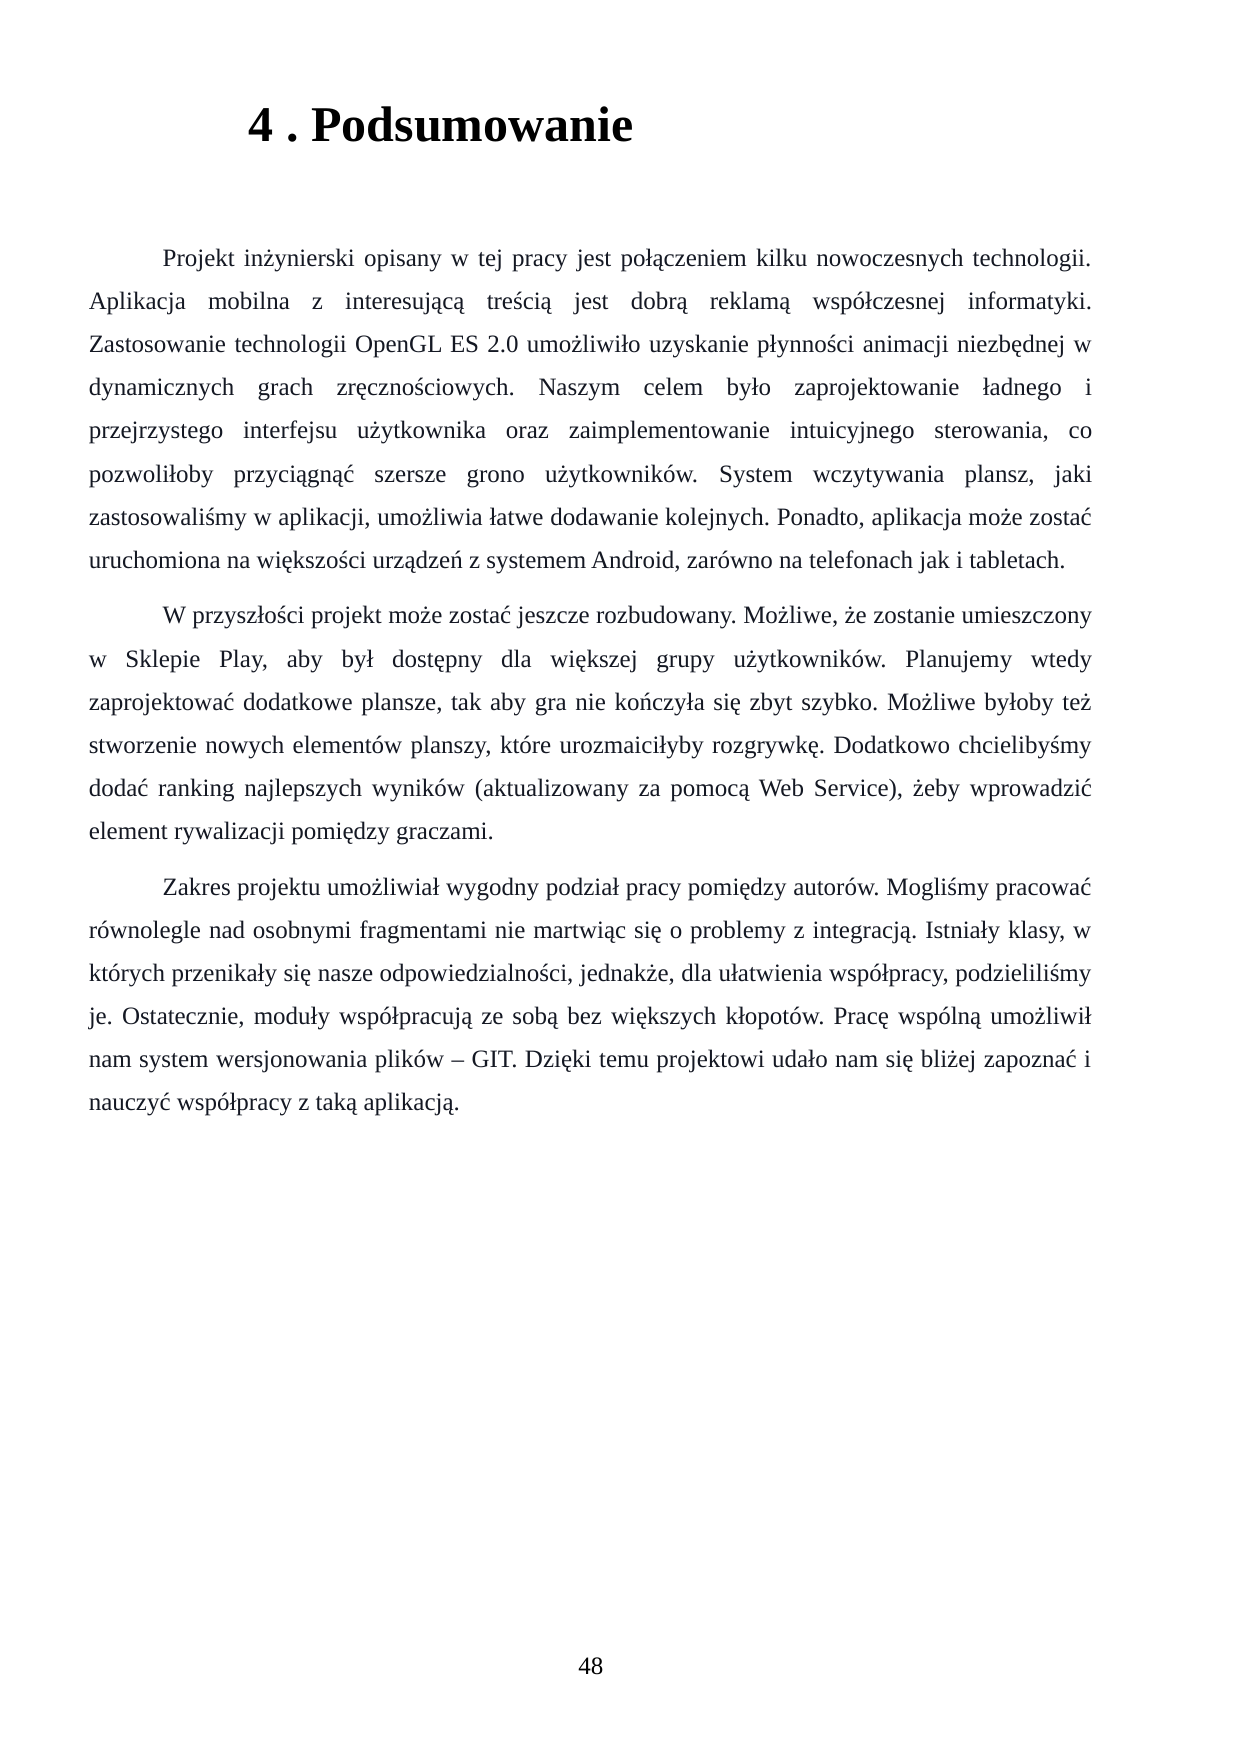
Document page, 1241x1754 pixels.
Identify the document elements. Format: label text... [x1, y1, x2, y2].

text Zakres projektu umożliwiał wygodny podział pracy pomiędzy autorów. Mogliśmy pracować równolegle nad osobnymi fragmentami nie martwiąc się o problemy z integracją. Istniały klasy, w których przenikały się nasze odpowiedzialności, jednakże, dla ułatwienia współpracy, podzieliliśmy je. Ostatecznie, moduły współpracują ze sobą bez większych kłopotów. Pracę wspólną umożliwił nam system wersjonowania plików – GIT. Dzięki temu projektowi udało nam się bliżej zapoznać i nauczyć współpracy z taką aplikacją. [88, 872, 1093, 1116]
subtitle . Podsumowanie [236, 94, 1093, 152]
text W przyszłości projekt może zostać jeszcze rozbudowany. Możliwe, że zostanie umieszczony w Sklepie Play, aby był dostępny dla większej grupy użytkowników. Planujemy wtedy zaprojektować dodatkowe plansze, tak aby gra nie kończyła się zbyt szybko. Możliwe byłoby też stworzenie nowych elementów planszy, które urozmaiciłyby rozgrywkę. Dodatkowo chcielibyśmy dodać ranking najlepszych wyników (aktualizowany za pomocą Web Service), żeby wprowadzić element rywalizacji pomiędzy graczami. [88, 601, 1093, 845]
text Projekt inżynierski opisany w tej pracy jest połączeniem kilku nowoczesnych technologii. Aplikacja mobilna z interesującą treścią jest dobrą reklamą współczesnej informatyki. Zastosowanie technologii OpenGL ES 2.0 umożliwiło uzyskanie płynności animacji niezbędnej w dynamicznych grach zręcznościowych. Naszym celem było zaprojektowanie ładnego i przejrzystego interfejsu użytkownika oraz zaimplementowanie intuicyjnego sterowania, co pozwoliłoby przyciągnąć szersze grono użytkowników. System wczytywania plansz, jaki zastosowaliśmy w aplikacji, umożliwia łatwe dodawanie kolejnych. Ponadto, aplikacja może zostać uruchomiona na większości urządzeń z systemem Android, zarówno na telefonach jak i tabletach. [88, 243, 1093, 574]
